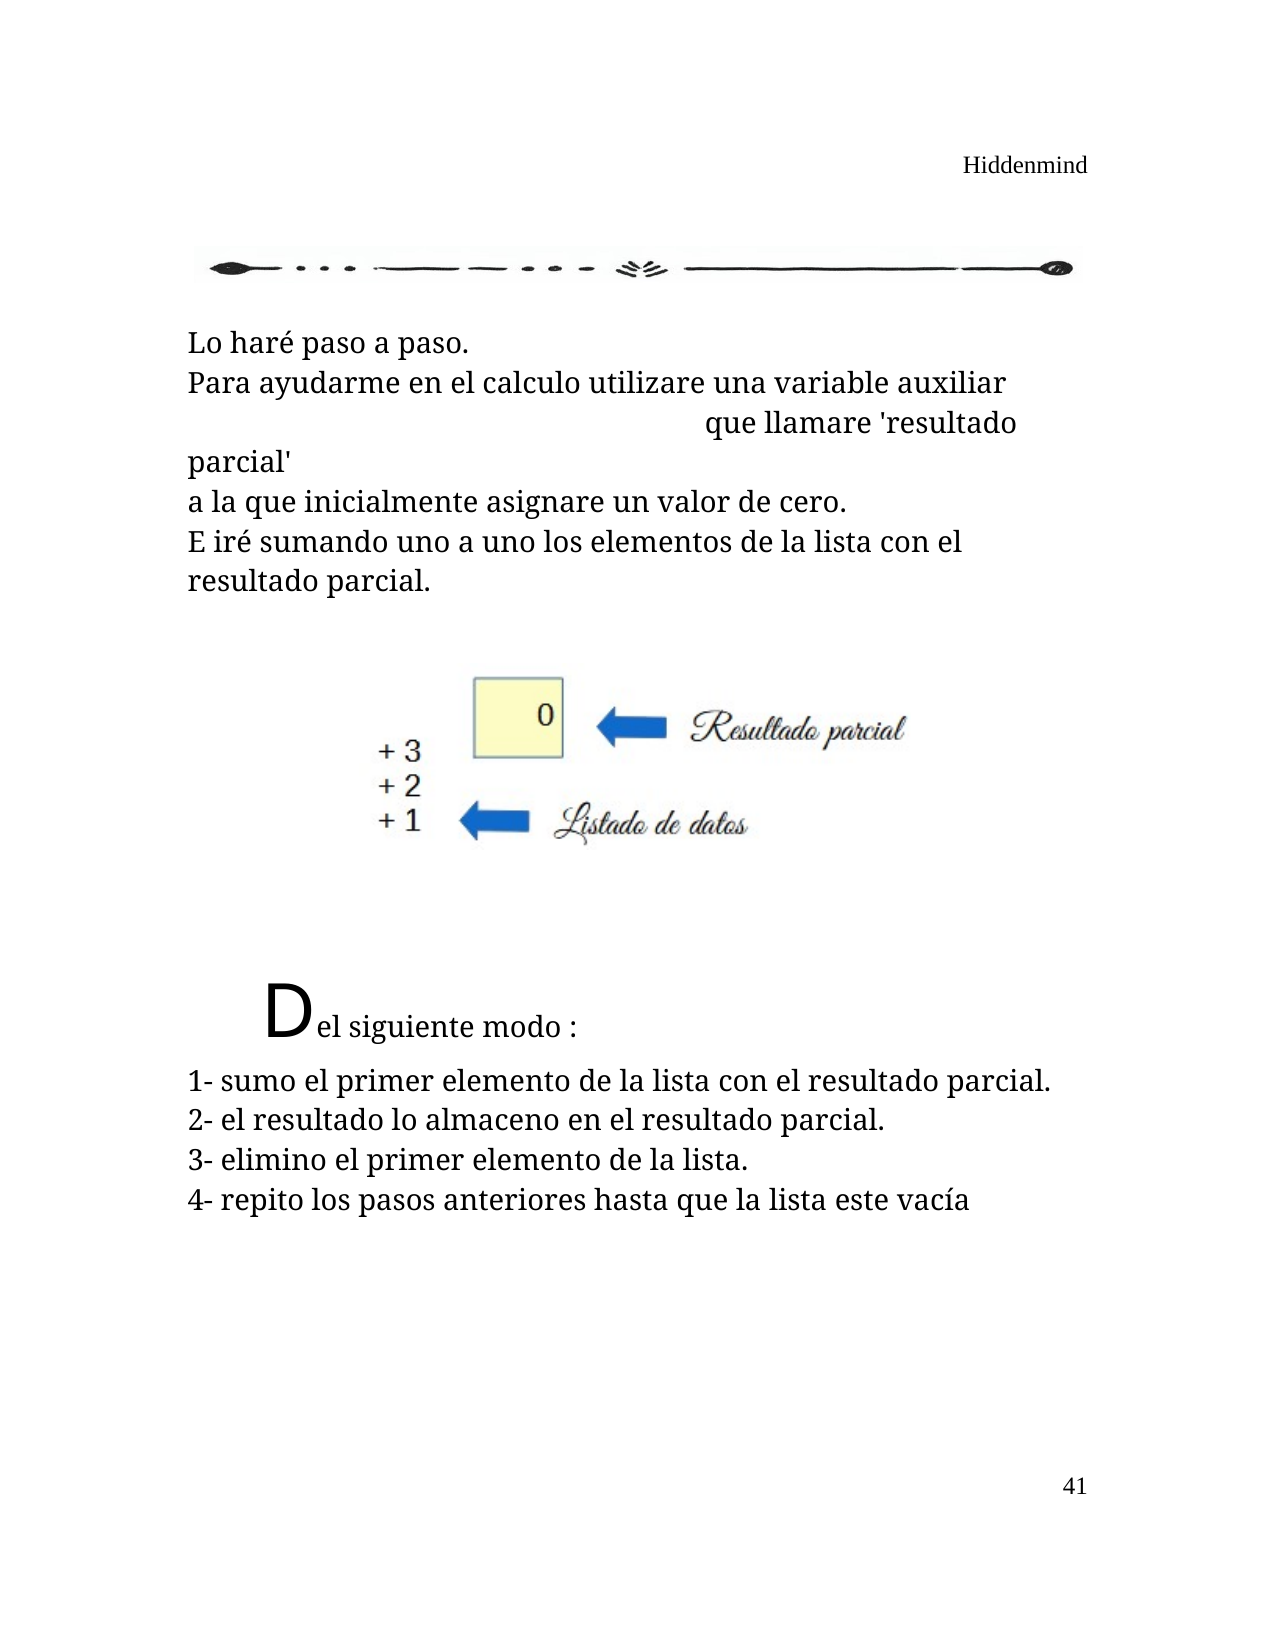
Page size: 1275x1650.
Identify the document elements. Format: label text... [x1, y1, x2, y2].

picture [359, 663, 928, 850]
picture [193, 246, 1083, 283]
text a la que inicialmente asignare un valor de cero. [187, 481, 1087, 521]
text 1- sumo el primer elemento de la lista con el resultado parcial. [187, 1060, 1087, 1099]
text 4- repito los pasos anteriores hasta que la lista este vacía [187, 1179, 1087, 1218]
text 2- el resultado lo almaceno en el resultado parcial. [187, 1099, 1087, 1139]
text 3- elimino el primer elemento de la lista. [187, 1139, 1087, 1179]
text E iré sumando uno a uno los elementos de la lista con el resultado parcial. [187, 521, 1087, 600]
text Del siguiente modo : [187, 958, 1087, 1060]
text Para ayudarme en el calculo utilizare una variable auxiliar [187, 362, 1087, 402]
text Lo haré paso a paso. [187, 323, 1087, 362]
text que llamare 'resultado parcial' [187, 402, 1087, 481]
